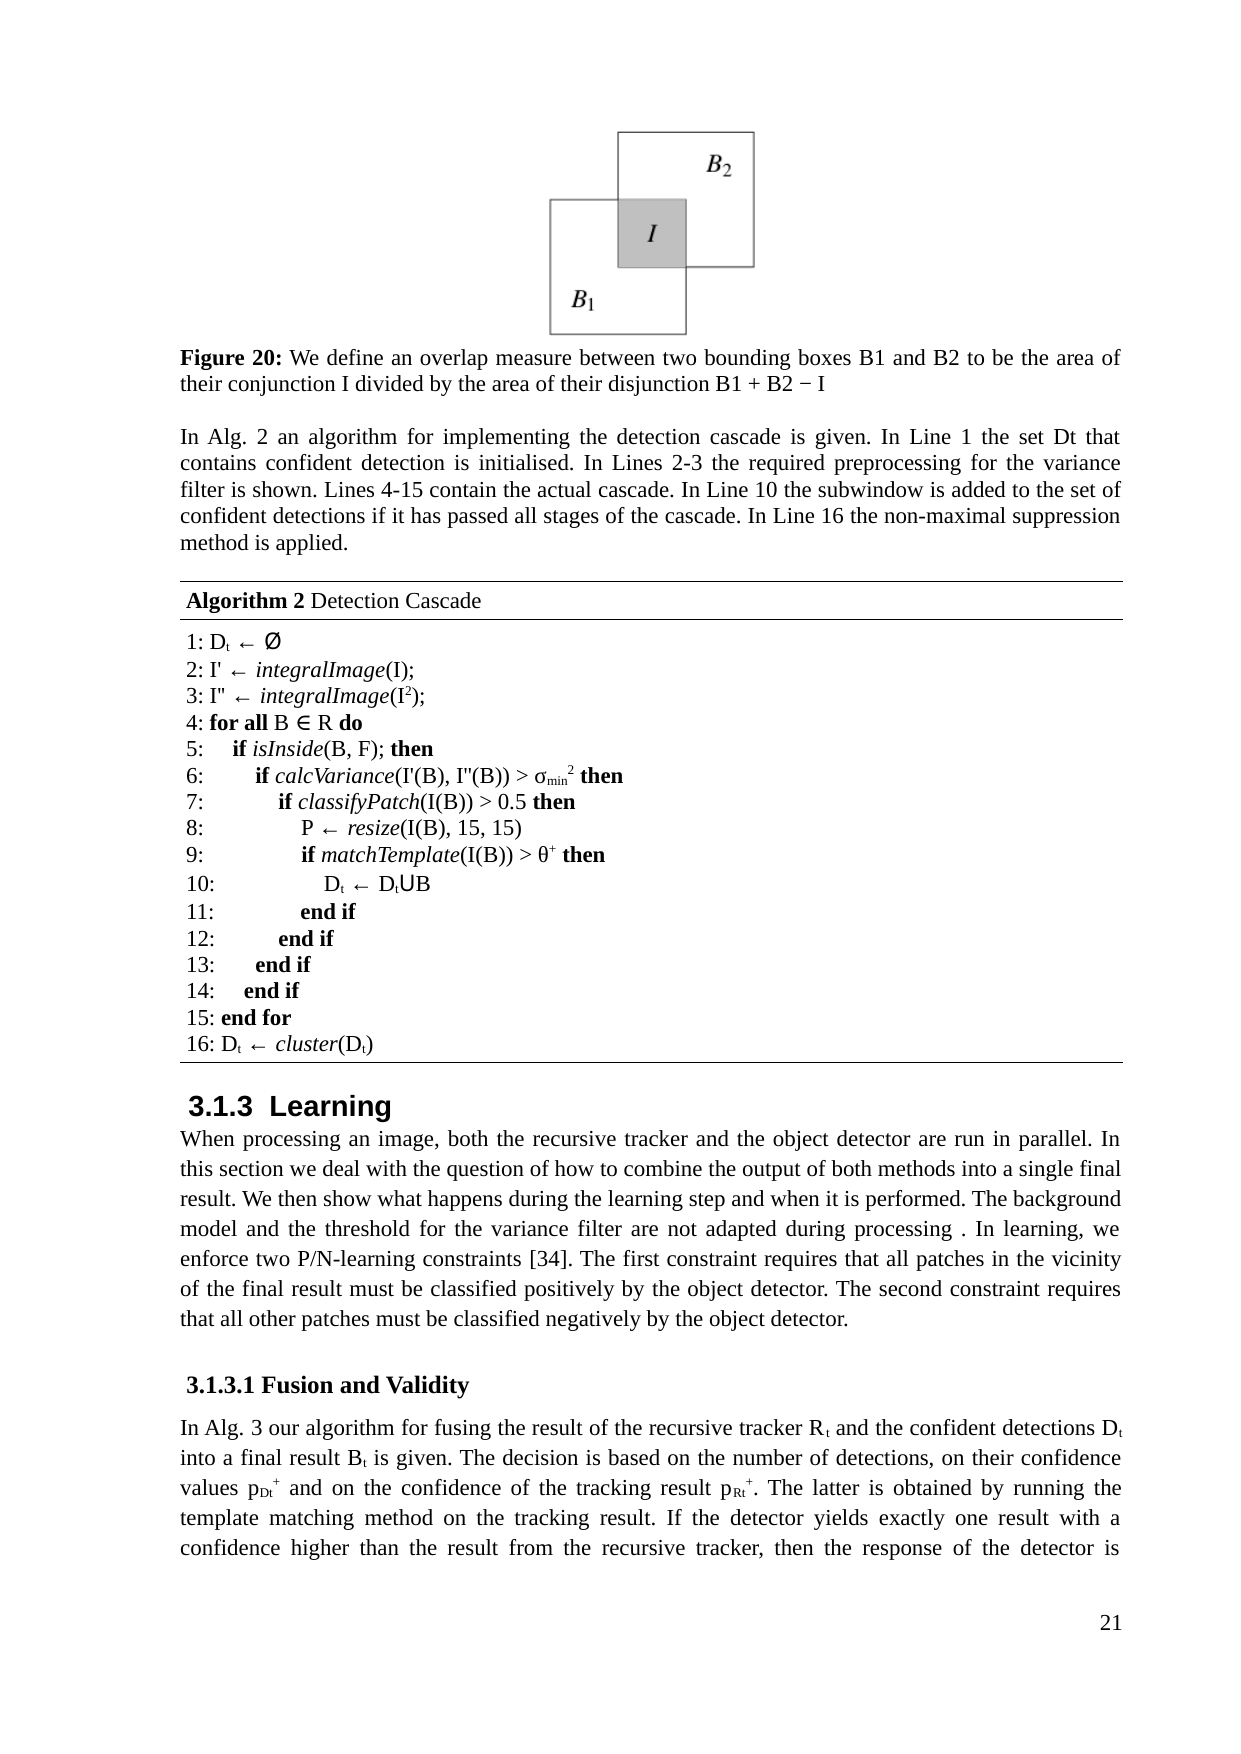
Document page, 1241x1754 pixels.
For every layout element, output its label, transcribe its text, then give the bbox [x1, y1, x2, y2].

subtitle Learning [180, 1089, 1122, 1122]
table_cell Figure 20: We define an overlap measure between two bounding boxes B1 and B2 to be the area of their conjunction I divided by the area of their disjunction B1 + B2 − I [180, 344, 1122, 397]
subtitle Fusion and Validity [180, 1370, 1122, 1398]
table_cell 1: Dt ← Ø 2: I' ← integralImage(I); 3: I'' ← integralImage(I2); 4: for all B ∈ R do 5: if isInside(B, F); then 6: if calcVariance(I'(B), I''(B)) > σmin2 then 7: if classifyPatch(I(B)) > 0.5 then 8: P ← resize(I(B), 15, 15) 9: if matchTemplate(I(B)) > θ+ then 10: Dt ← DtUB 11: end if 12: end if 13: end if 14: end if 15: end for 16: Dt ← cluster(Dt) [180, 620, 1122, 1062]
table_header Algorithm 2 Detection Cascade [180, 582, 1122, 619]
text When processing an image, both the recursive tracker and the object detector are run in parallel. In this section we deal with the question of how to combine the output of both methods into a single final result. We then show what happens during the learning step and when it is performed. The background model and the threshold for the variance filter are not adapted during processing . In learning, we enforce two P/N-learning constraints [34]. The first constraint requires that all patches in the vicinity of the final result must be classified positively by the object detector. The second constraint requires that all other patches must be classified negatively by the object detector. [180, 1122, 1122, 1332]
picture [532, 118, 771, 344]
text In Alg. 2 an algorithm for implementing the detection cascade is given. In Line 1 the set Dt that contains confident detection is initialised. In Lines 2-3 the required preprocessing for the variance filter is shown. Lines 4-15 contain the actual cascade. In Line 10 the subwindow is added to the set of confident detections if it has passed all stages of the cascade. In Line 16 the non-maximal suppression method is applied. [180, 423, 1122, 555]
text In Alg. 3 our algorithm for fusing the result of the recursive tracker Rt and the confident detections Dt into a final result Bt is given. The decision is based on the number of detections, on their confidence values pDt+ and on the confidence of the tracking result pRt+. The latter is obtained by running the template matching method on the tracking result. If the detector yields exactly one result with a confidence higher than the result from the recursive tracker, then the response of the detector is [180, 1411, 1122, 1561]
table_header [180, 118, 532, 344]
table_header [771, 118, 1122, 344]
